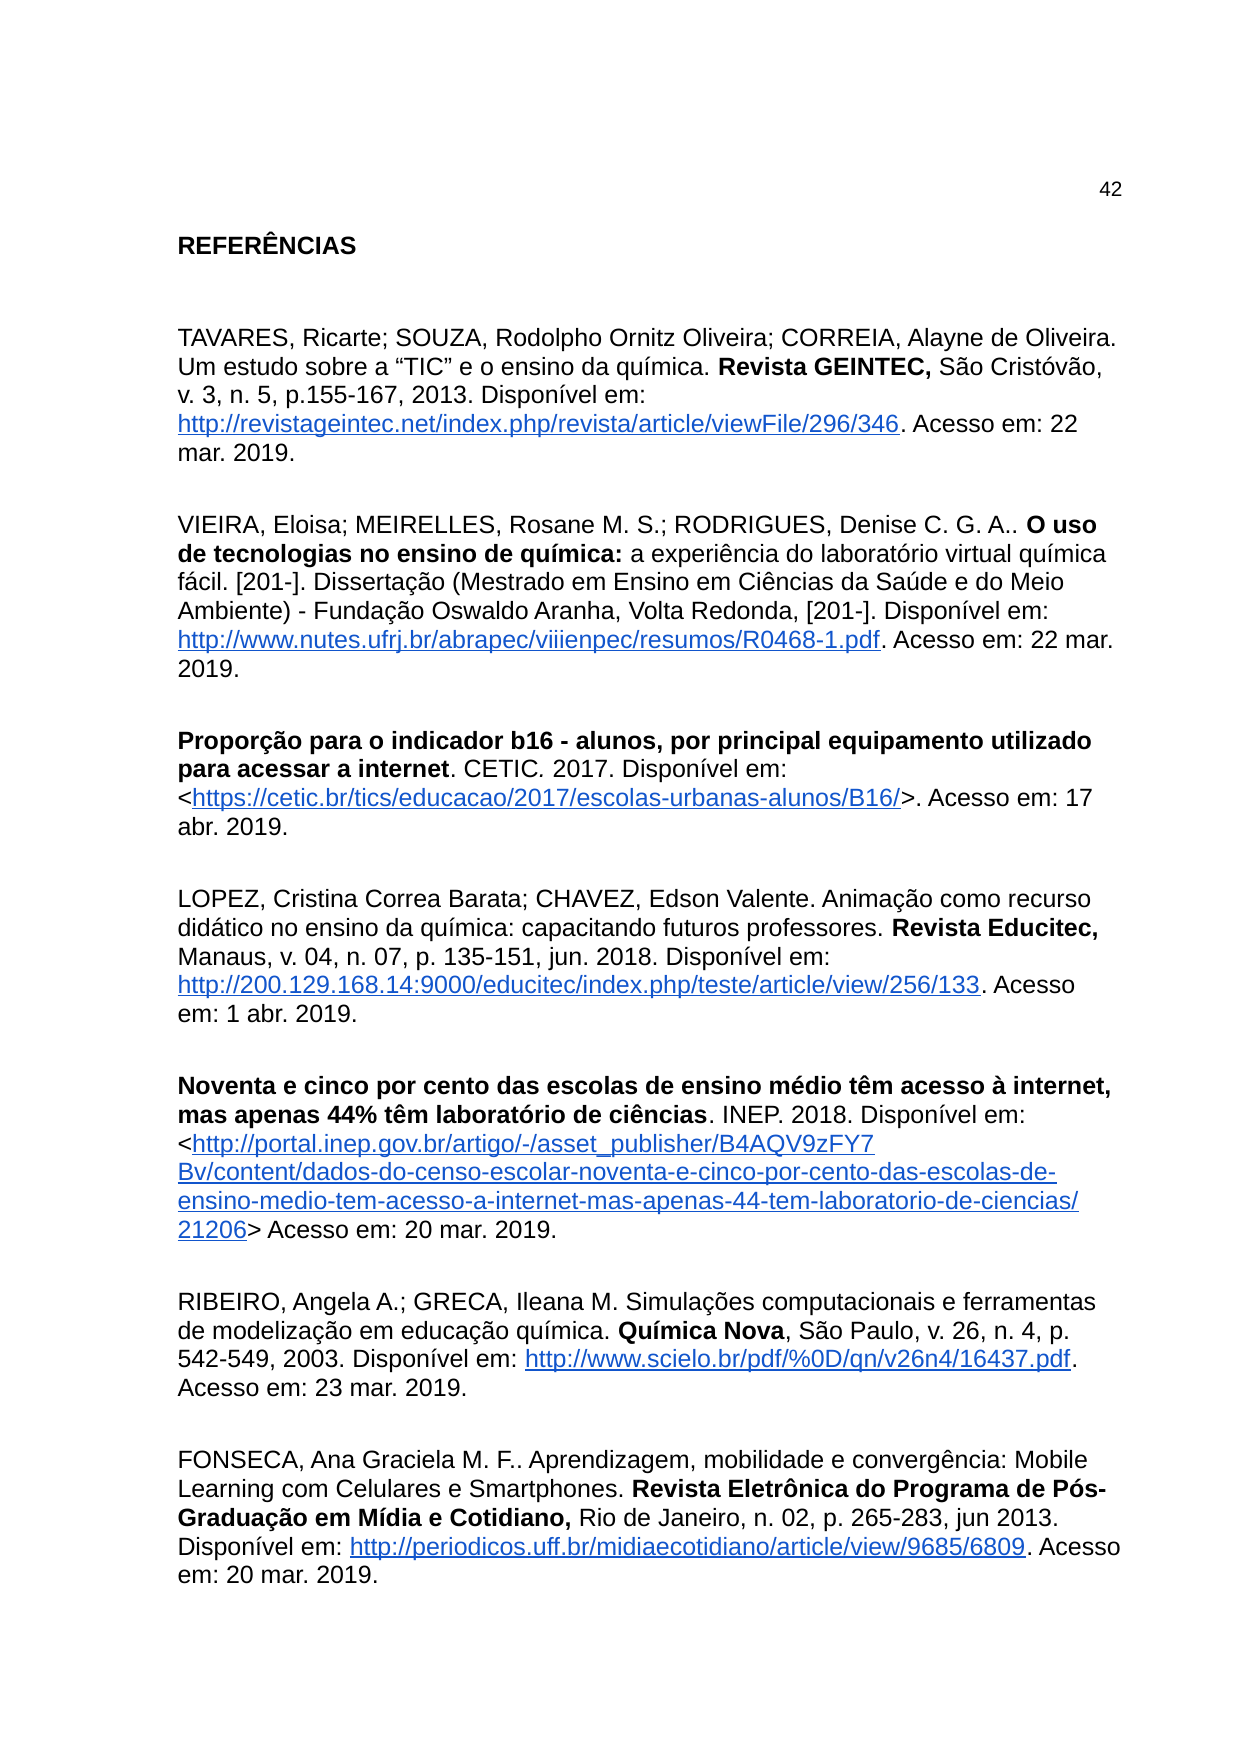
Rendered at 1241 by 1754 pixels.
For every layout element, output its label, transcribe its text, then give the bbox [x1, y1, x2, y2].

text Noventa e cinco por cento das escolas de ensino médio têm acesso à internet, mas apenas 44% têm laboratório de ciências. INEP. 2018. Disponível em: <http://portal.inep.gov.br/artigo/-/asset_publisher/B4AQV9zFY7 [177, 1071, 1122, 1157]
text FONSECA, Ana Graciela M. F.. Aprendizagem, mobilidade e convergência: Mobile Learning com Celulares e Smartphones. Revista Eletrônica do Programa de Pós-Graduação em Mídia e Cotidiano, Rio de Janeiro, n. 02, p. 265-283, jun 2013. Disponível em: http://periodicos.uff.br/midiaecotidiano/article/view/9685/6809. Acesso em: 20 mar. 2019. [177, 1445, 1122, 1589]
text Ambiente) - Fundação Oswaldo Aranha, Volta Redonda, [201-]. Disponível em: http://www.nutes.ufrj.br/abrapec/viiienpec/resumos/R0468-1.pdf. Acesso em: 22 mar. 2019. [177, 596, 1122, 682]
text LOPEZ, Cristina Correa Barata; CHAVEZ, Edson Valente. Animação como recurso didático no ensino da química: capacitando futuros professores. Revista Educitec, Manaus, v. 04, n. 07, p. 135-151, jun. 2018. Disponível em: http://200.129.168.14:9000/educitec/index.php/teste/article/view/256/133. Acesso em: 1 abr. 2019. [177, 884, 1122, 1028]
text VIEIRA, Eloisa; MEIRELLES, Rosane M. S.; RODRIGUES, Denise C. G. A.. O uso de tecnologias no ensino de química: a experiência do laboratório virtual química fácil. [201-]. Dissertação (Mestrado em Ensino em Ciências da Saúde e do Meio [177, 510, 1122, 596]
text Proporção para o indicador b16 - alunos, por principal equipamento utilizado para acessar a internet. CETIC. 2017. Disponível em: <https://cetic.br/tics/educacao/2017/escolas-urbanas-alunos/B16/>. Acesso em: 17 abr. 2019. [177, 726, 1122, 841]
text Bv/content/dados-do-censo-escolar-noventa-e-cinco-por-cento-das-escolas-de-ensino-medio-tem-acesso-a-internet-mas-apenas-44-tem-laboratorio-de-ciencias/21206> Acesso em: 20 mar. 2019. [177, 1157, 1122, 1244]
subtitle REFERÊNCIAS [177, 231, 1122, 259]
text TAVARES, Ricarte; SOUZA, Rodolpho Ornitz Oliveira; CORREIA, Alayne de Oliveira. Um estudo sobre a “TIC” e o ensino da química. Revista GEINTEC, São Cristóvão, v. 3, n. 5, p.155-167, 2013. Disponível em: http://revistageintec.net/index.php/revista/article/viewFile/296/346. Acesso em: 22 mar. 2019. [177, 323, 1122, 467]
text RIBEIRO, Angela A.; GRECA, Ileana M. Simulações computacionais e ferramentas de modelização em educação química. Química Nova, São Paulo, v. 26, n. 4, p. 542-549, 2003. Disponível em: http://www.scielo.br/pdf/%0D/qn/v26n4/16437.pdf. Acesso em: 23 mar. 2019. [177, 1287, 1122, 1402]
